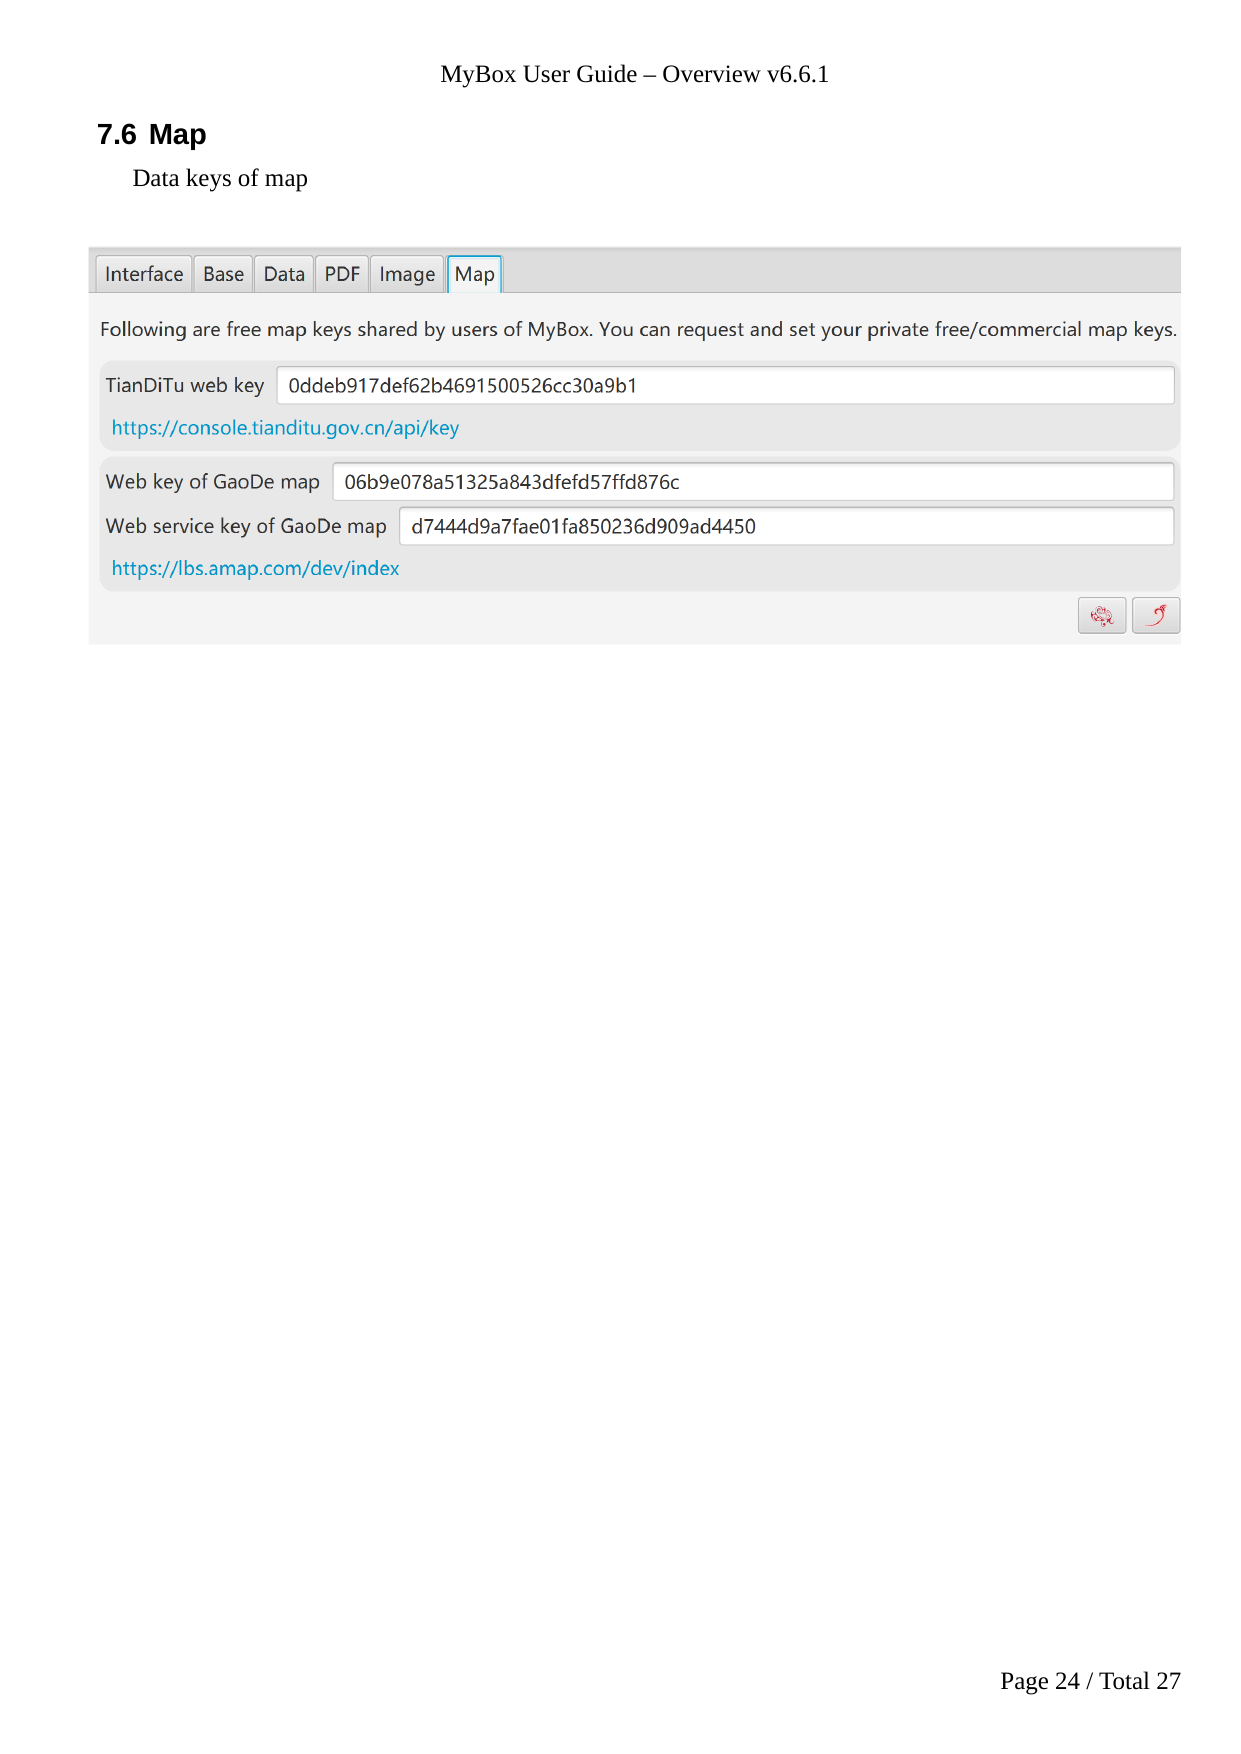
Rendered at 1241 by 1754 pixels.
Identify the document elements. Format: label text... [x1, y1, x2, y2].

subtitle Map [88, 117, 1181, 151]
picture [88, 245, 1182, 645]
text Data keys of map [88, 163, 1181, 192]
